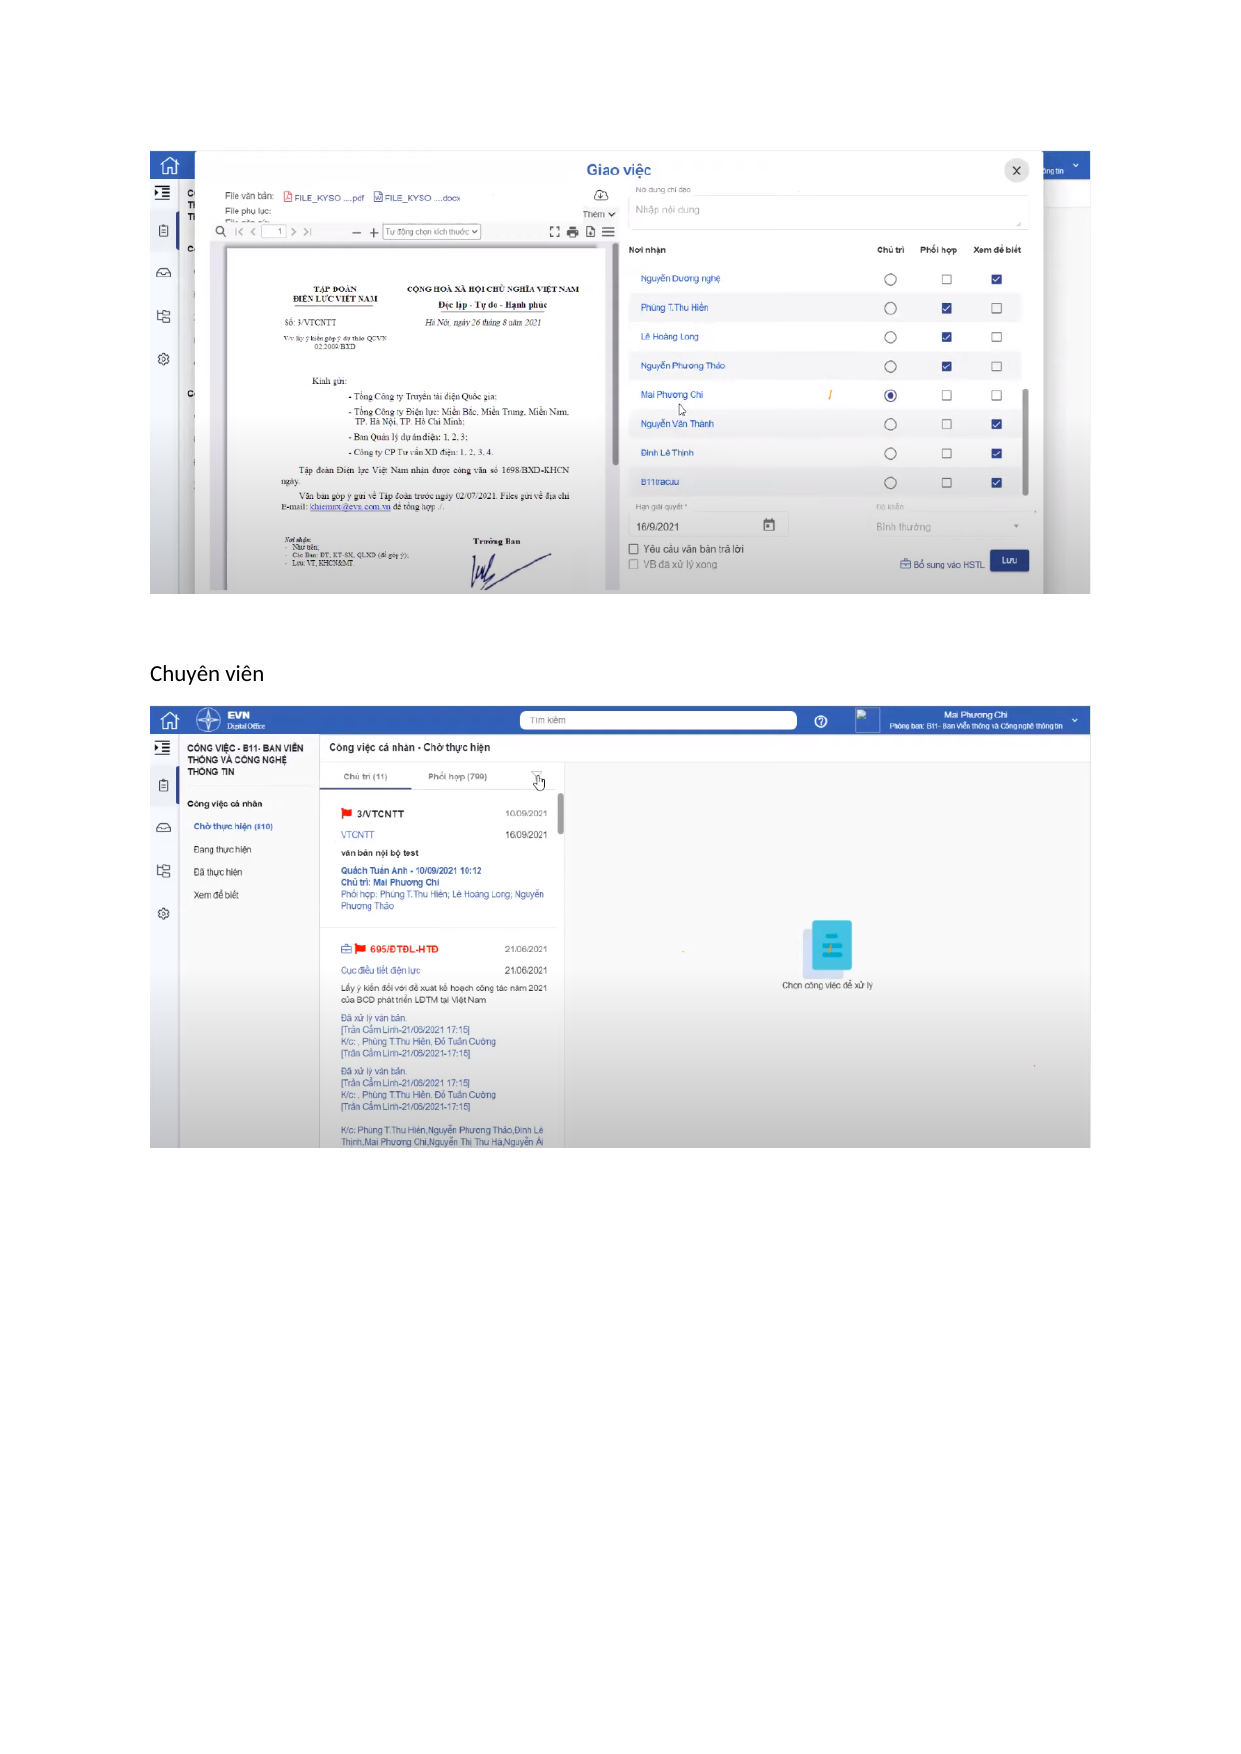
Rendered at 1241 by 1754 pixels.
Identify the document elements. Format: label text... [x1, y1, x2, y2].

text Chuyên viên [150, 659, 1090, 687]
